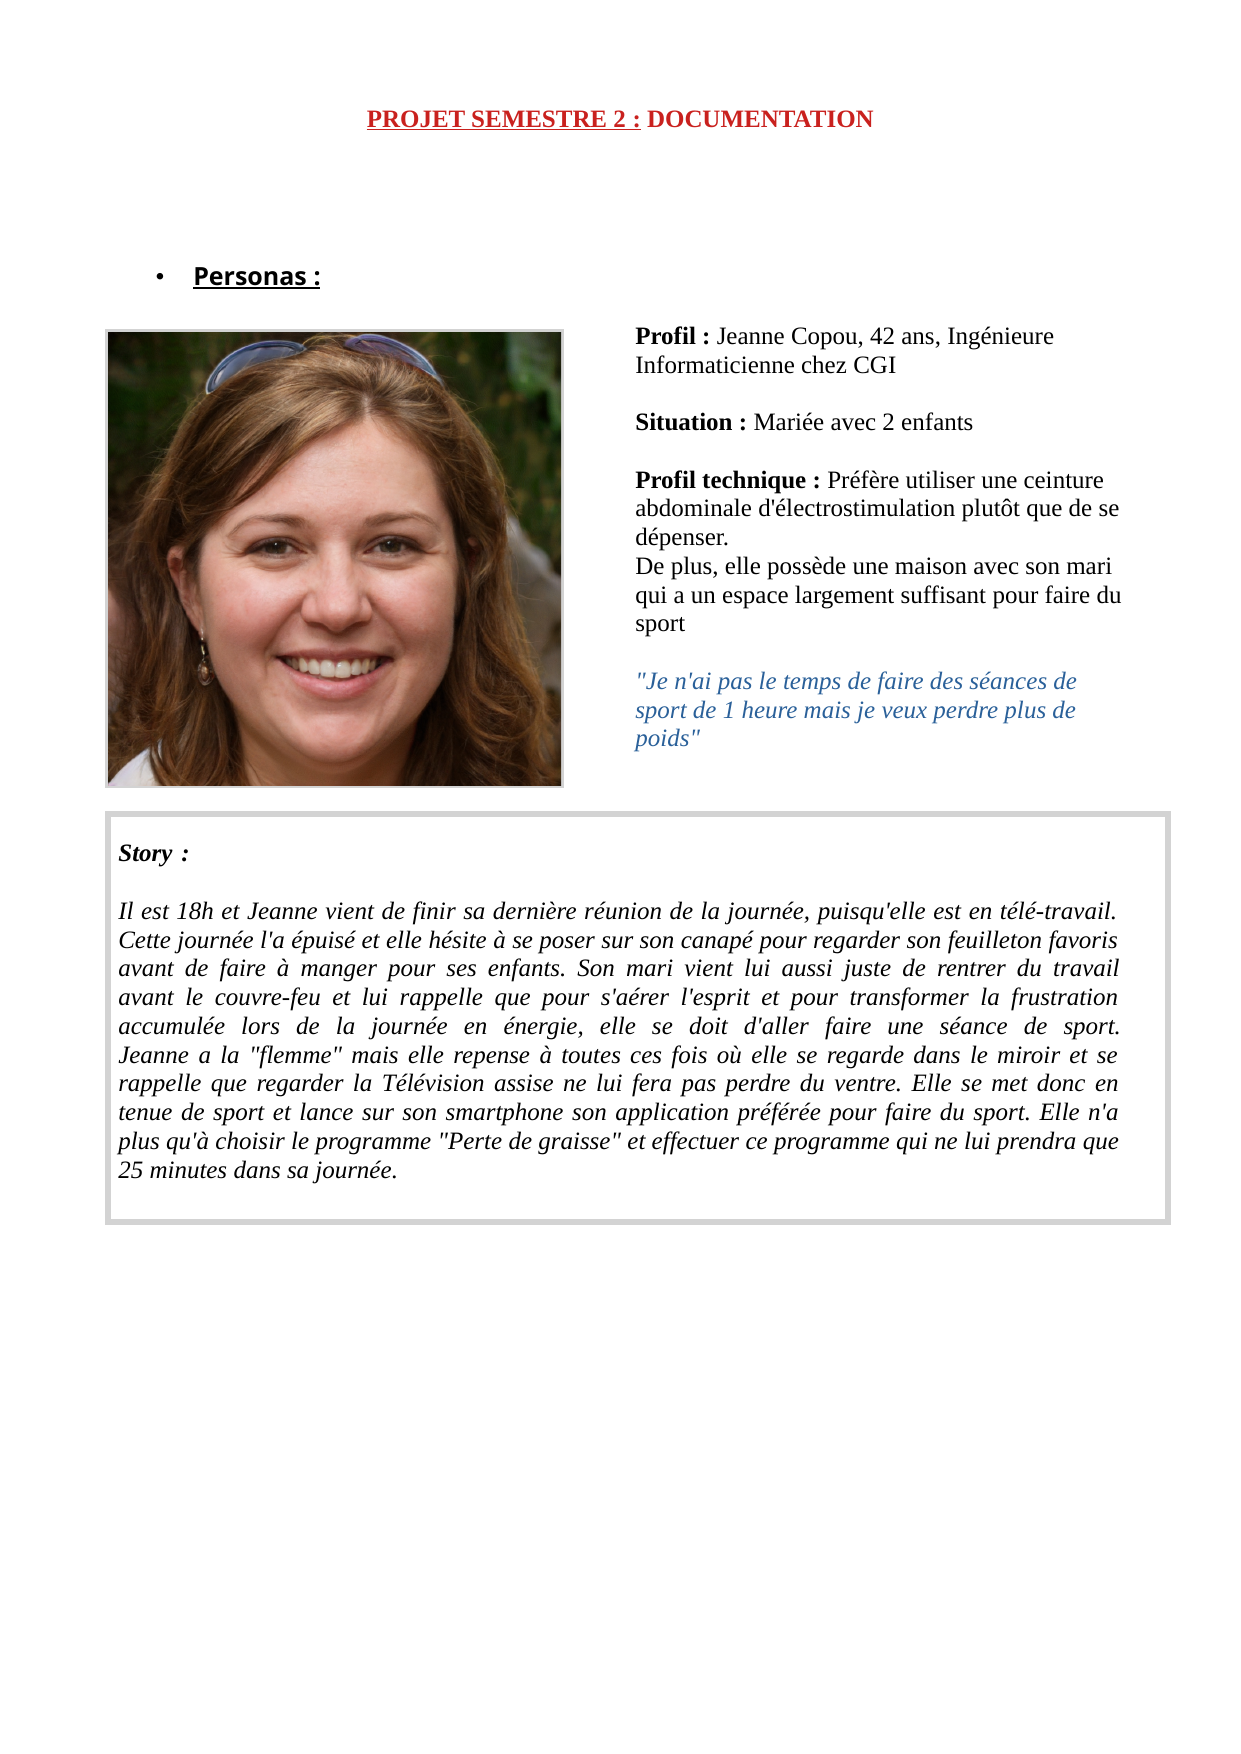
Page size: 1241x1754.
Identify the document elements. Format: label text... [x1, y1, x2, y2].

text Story : [118, 838, 1122, 867]
picture [108, 332, 562, 786]
text Situation : Mariée avec 2 enfants [564, 378, 1122, 436]
text Il est 18h et Jeanne vient de finir sa dernière réunion de la journée, puisqu'elle est en télé-travail. Cette journée l'a épuisé et elle hésite à se poser sur son canapé pour regarder son feuilleton favoris avant de faire à manger pour ses enfants. Son mari vient lui aussi juste de rentrer du travail avant le couvre-feu et lui rappelle que pour s'aérer l'esprit et pour transformer la frustration accumulée lors de la journée en énergie, elle se doit d'aller faire une séance de sport. Jeanne a la "flemme" mais elle repense à toutes ces fois où elle se regarde dans le miroir et se rappelle que regarder la Télévision assise ne lui fera pas perdre du ventre. Elle se met donc en tenue de sport et lance sur son smartphone son application préférée pour faire du sport. Elle n'a plus qu'à choisir le programme "Perte de graisse" et effectuer ce programme qui ne lui prendra que 25 minutes dans sa journée. [118, 896, 1122, 1183]
list Personas : [156, 258, 1122, 292]
text "Je n'ai pas le temps de faire des séances de sport de 1 heure mais je veux perdre plus de poids" [564, 637, 1122, 752]
text Profil technique : Préfère utiliser une ceinture abdominale d'électrostimulation plutôt que de se dépenser. De plus, elle possède une maison avec son mari qui a un espace largement suffisant pour faire du sport [564, 436, 1122, 637]
text Profil : Jeanne Copou, 42 ans, Ingénieure Informaticienne chez CGI [118, 321, 1122, 378]
